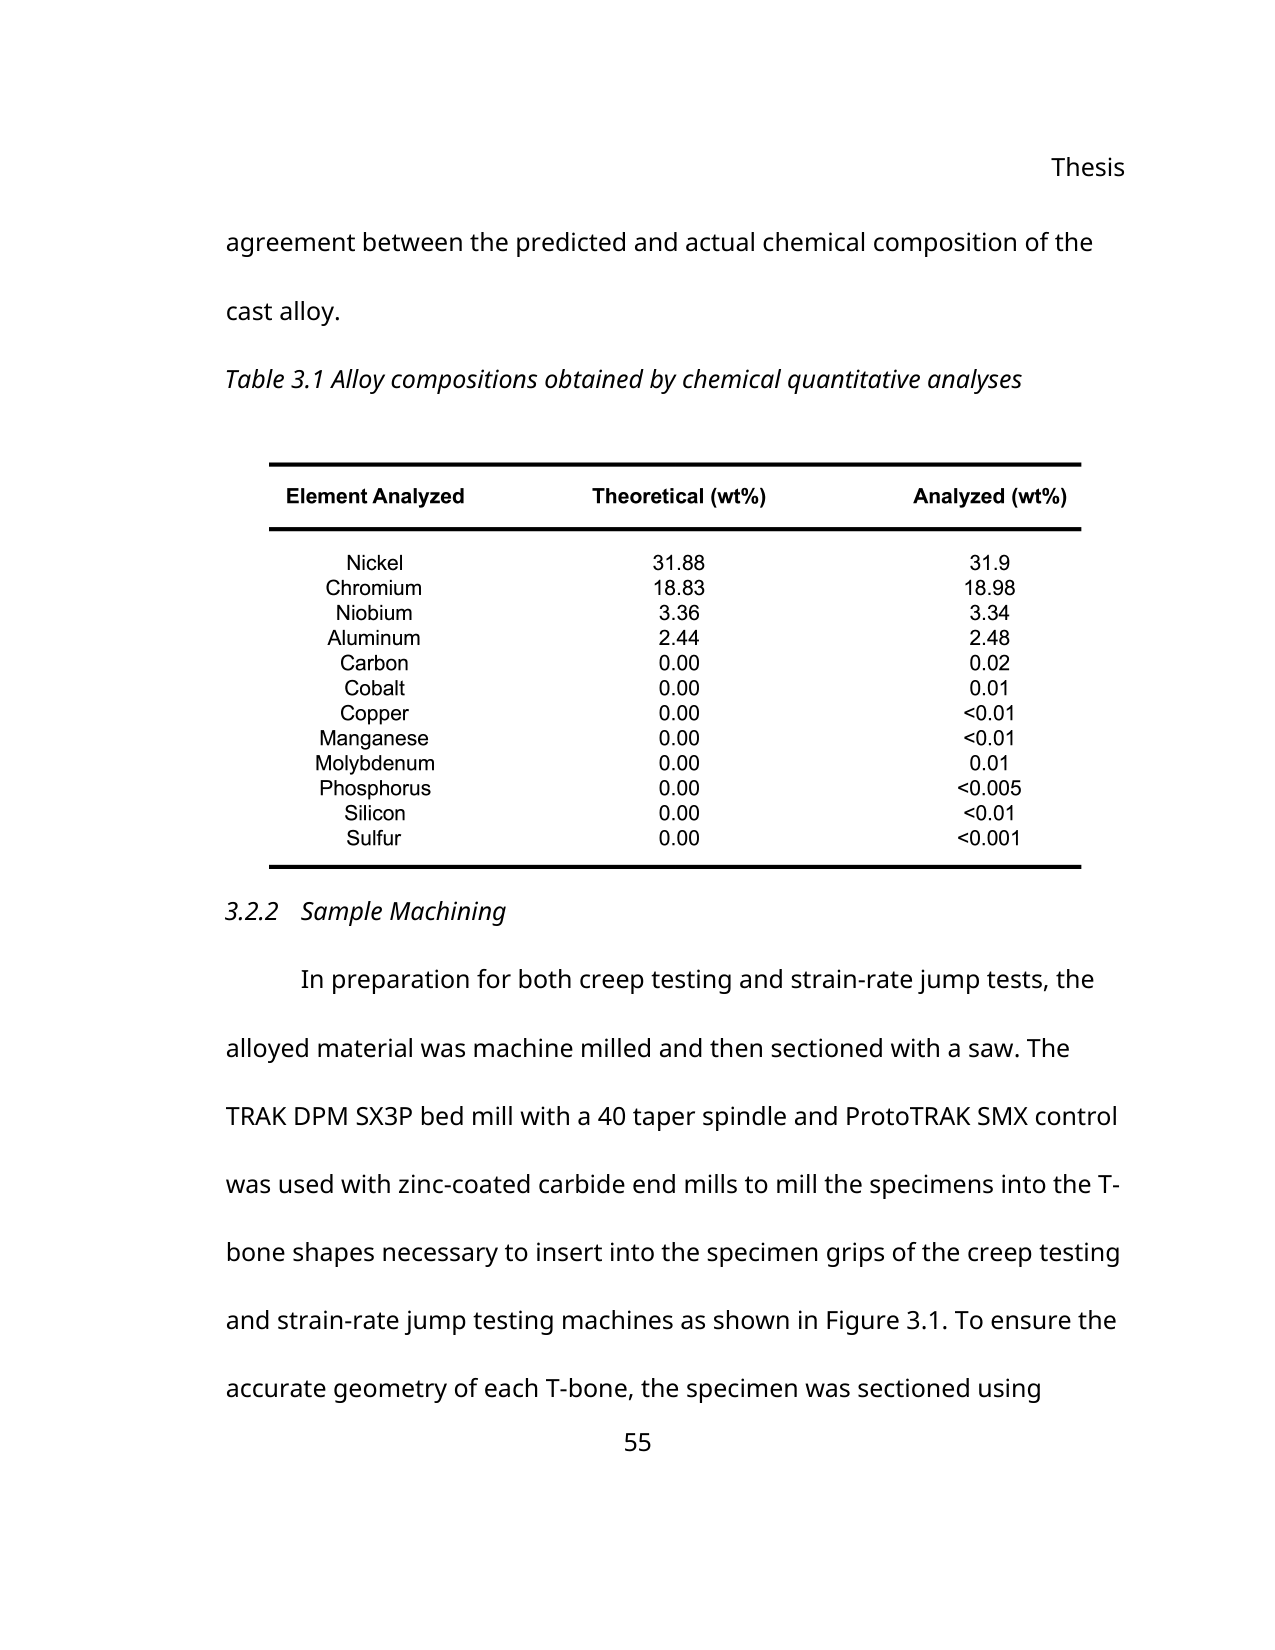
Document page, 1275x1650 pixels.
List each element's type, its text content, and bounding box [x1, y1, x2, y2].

text agreement between the predicted and actual chemical composition of the cast alloy. [224, 225, 1125, 327]
text 3.2.2 Sample Machining [224, 894, 1125, 928]
text In preparation for both creep testing and strain-rate jump tests, the alloyed material was machine milled and then sectioned with a saw. The TRAK DPM SX3P bed mill with a 40 taper spindle and ProtoTRAK SMX control was used with zinc-coated carbide end mills to mill the specimens into the T-bone shapes necessary to insert into the specimen grips of the creep testing and strain-rate jump testing machines as shown in Figure 3.1. To ensure the accurate geometry of each T-bone, the specimen was sectioned using [224, 962, 1125, 1405]
text Table 3.1 Alloy compositions obtained by chemical quantitative analyses [224, 361, 1125, 395]
picture [269, 429, 1082, 894]
